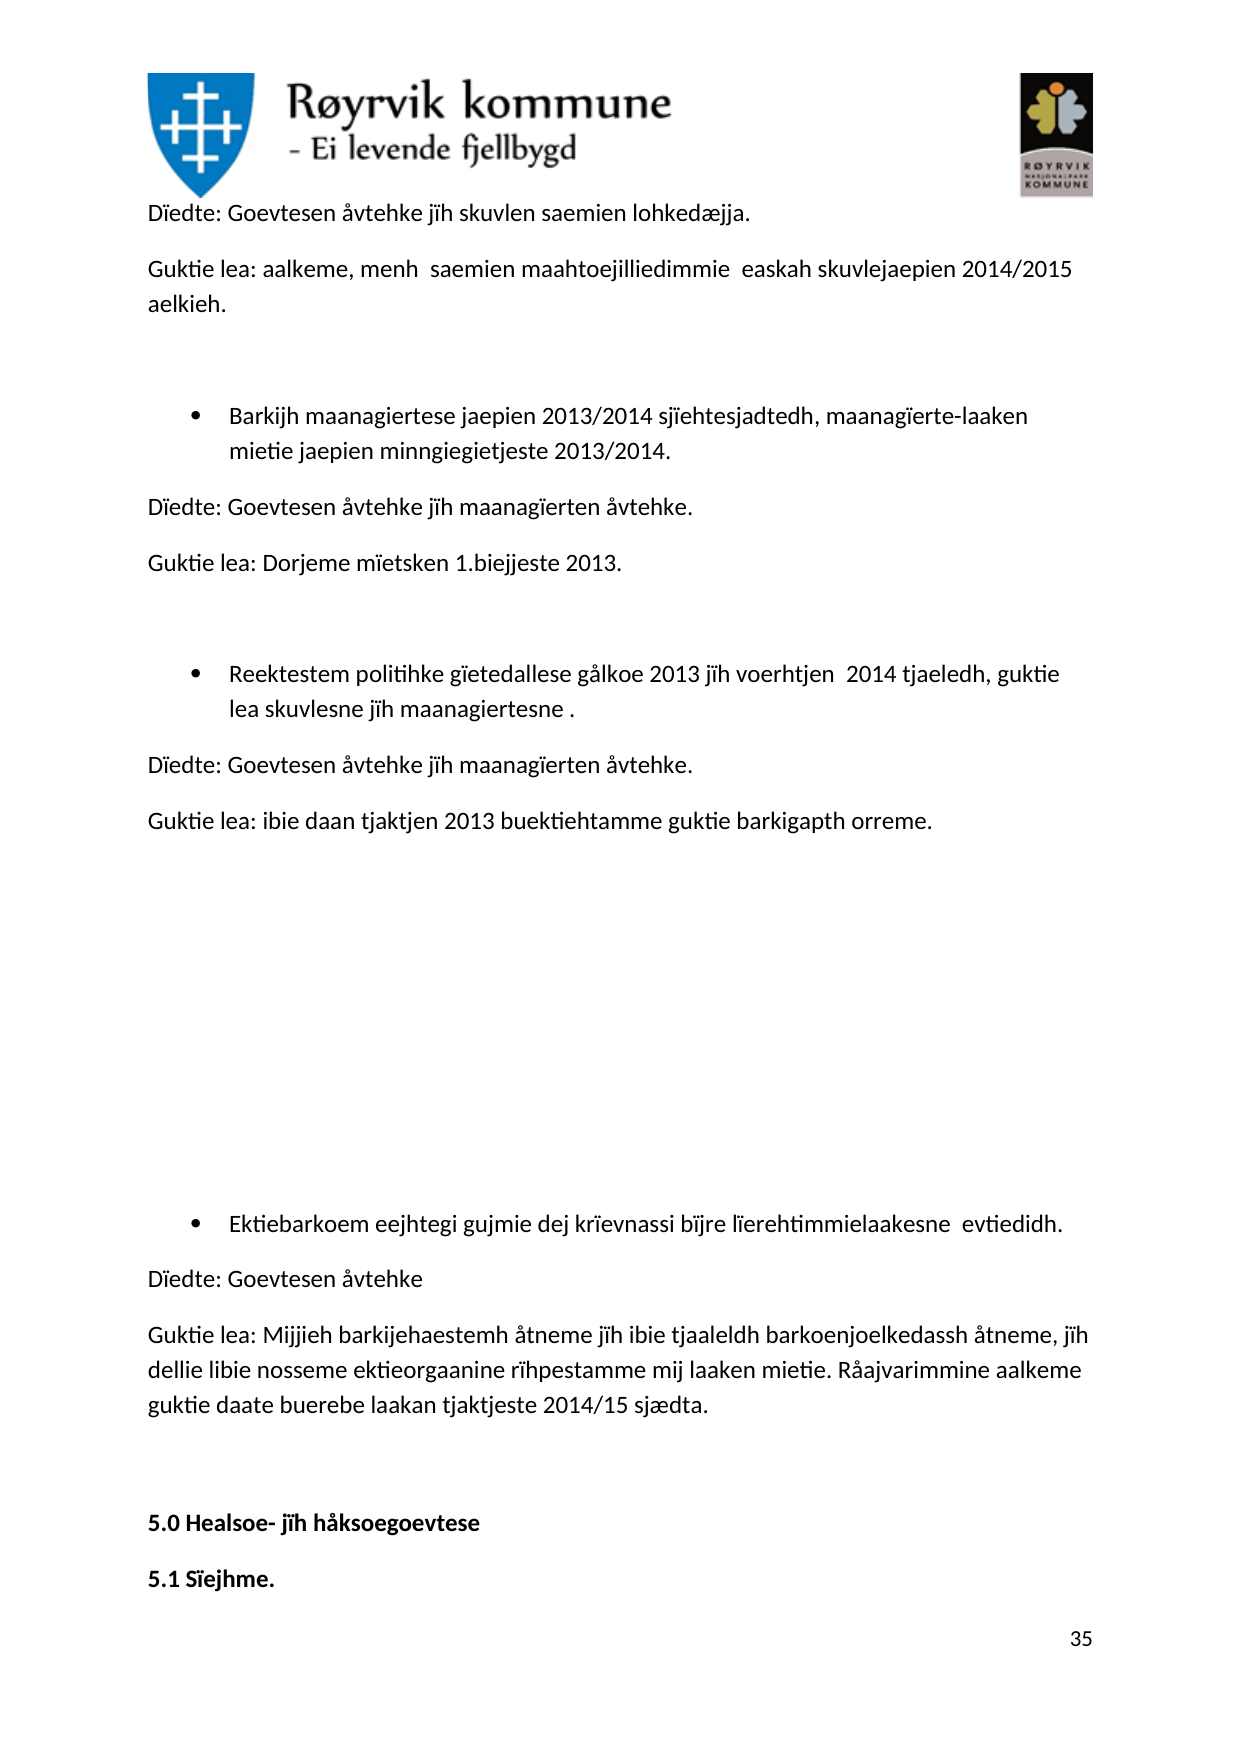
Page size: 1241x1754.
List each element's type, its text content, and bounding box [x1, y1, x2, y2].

text 5.0 Healsoe- jïh håksoegoevtese [148, 1507, 1093, 1538]
list Ektiebarkoem eejhtegi gujmie dej krïevnassi bïjre lïerehtimmielaakesne evtiedidh. [191, 1208, 1093, 1238]
text Dïedte: Goevtesen åvtehke [148, 1264, 1093, 1294]
text Guktie lea: Dorjeme mïetsken 1.biejjeste 2013. [148, 547, 1093, 577]
list Reektestem politihke gïetedallese gålkoe 2013 jïh voerhtjen 2014 tjaeledh, guktie lea skuvlesne jïh maanagiertesne . [191, 658, 1093, 724]
text Dïedte: Goevtesen åvtehke jïh skuvlen saemien lohkedæjja. [148, 198, 1093, 228]
picture [147, 73, 1093, 198]
text Guktie lea: aalkeme, menh saemien maahtoejilliedimmie easkah skuvlejaepien 2014/2015 aelkieh. [148, 253, 1093, 319]
text Dïedte: Goevtesen åvtehke jïh maanagïerten åvtehke. [148, 749, 1093, 780]
text 5.1 Sïejhme. [148, 1563, 1093, 1593]
text Dïedte: Goevtesen åvtehke jïh maanagïerten åvtehke. [148, 491, 1093, 521]
text Guktie lea: Mijjieh barkijehaestemh åtneme jïh ibie tjaaleldh barkoenjoelkedassh åtneme, jïh dellie libie nosseme ektieorgaanine rïhpestamme mij laaken mietie. Råajvarimmine aalkeme guktie daate buerebe laakan tjaktjeste 2014/15 sjædta. [148, 1319, 1093, 1420]
text Guktie lea: ibie daan tjaktjen 2013 buektiehtamme guktie barkigapth orreme. [148, 805, 1093, 836]
list Barkijh maanagiertese jaepien 2013/2014 sjïehtesjadtedh, maanagïerte-laaken mietie jaepien minngiegietjeste 2013/2014. [191, 400, 1093, 466]
